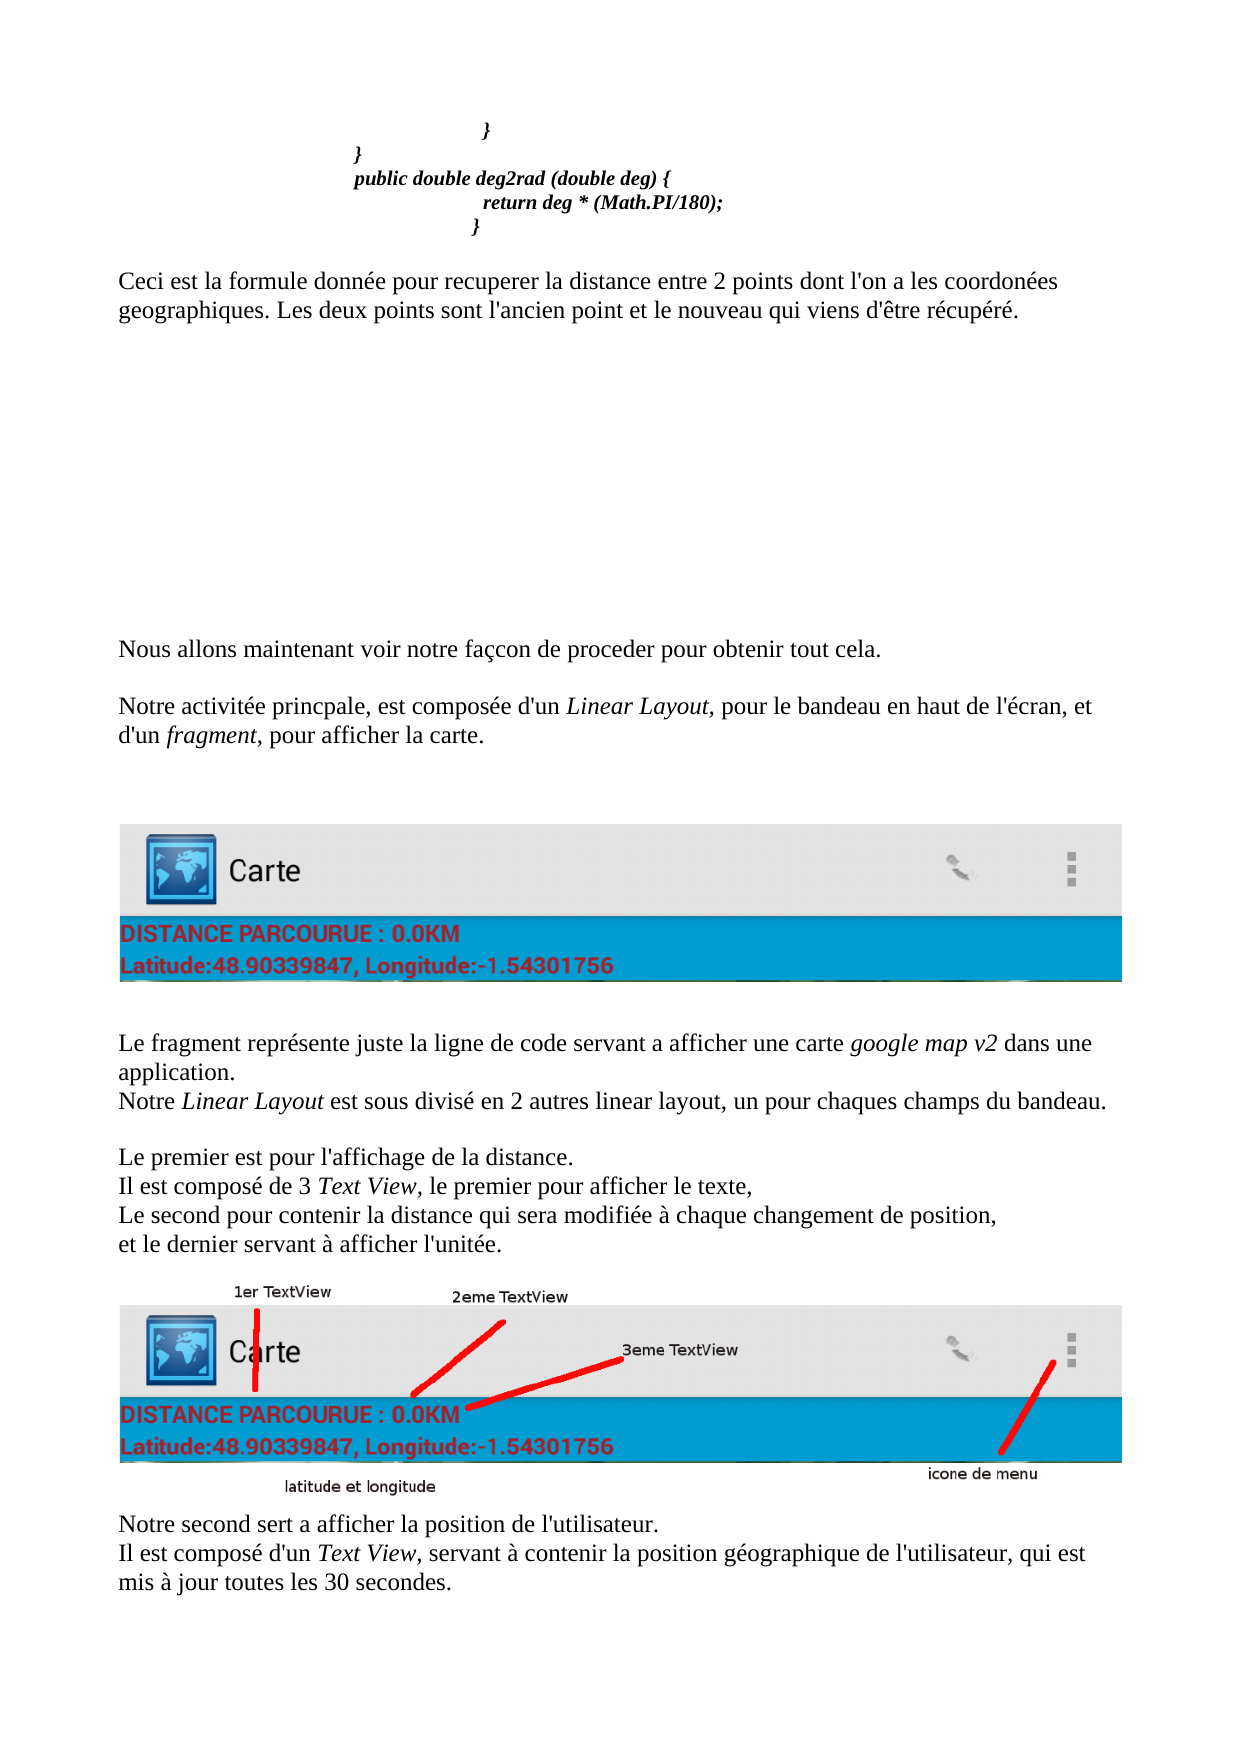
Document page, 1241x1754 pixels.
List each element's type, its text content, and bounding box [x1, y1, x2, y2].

text } [118, 142, 1122, 166]
text Nous allons maintenant voir notre façcon de proceder pour obtenir tout cela. Notre activitée princpale, est composée d'un Linear Layout, pour le bandeau en haut de l'écran, et d'un fragment, pour afficher la carte. [118, 634, 1122, 749]
text } [118, 118, 1122, 142]
text public double deg2rad (double deg) { [118, 166, 1122, 190]
text } [118, 214, 1122, 238]
text Ceci est la formule donnée pour recuperer la distance entre 2 points dont l'on a les coordonées geographiques. Les deux points sont l'ancien point et le nouveau qui viens d'être récupéré. [118, 266, 1122, 381]
text Le fragment représente juste la ligne de code servant a afficher une carte google map v2 dans une application. Notre Linear Layout est sous divisé en 2 autres linear layout, un pour chaques champs du bandeau. [118, 1029, 1122, 1114]
text return deg * (Math.PI/180); [118, 190, 1122, 214]
text Notre second sert a afficher la position de l'utilisateur. Il est composé d'un Text View, servant à contenir la position géographique de l'utilisateur, qui est mis à jour toutes les 30 secondes. [118, 1509, 1122, 1595]
text Le premier est pour l'affichage de la distance. Il est composé de 3 Text View, le premier pour afficher le texte, Le second pour contenir la distance qui sera modifiée à chaque changement de position, et le dernier servant à afficher l'unitée. [118, 1142, 1122, 1257]
